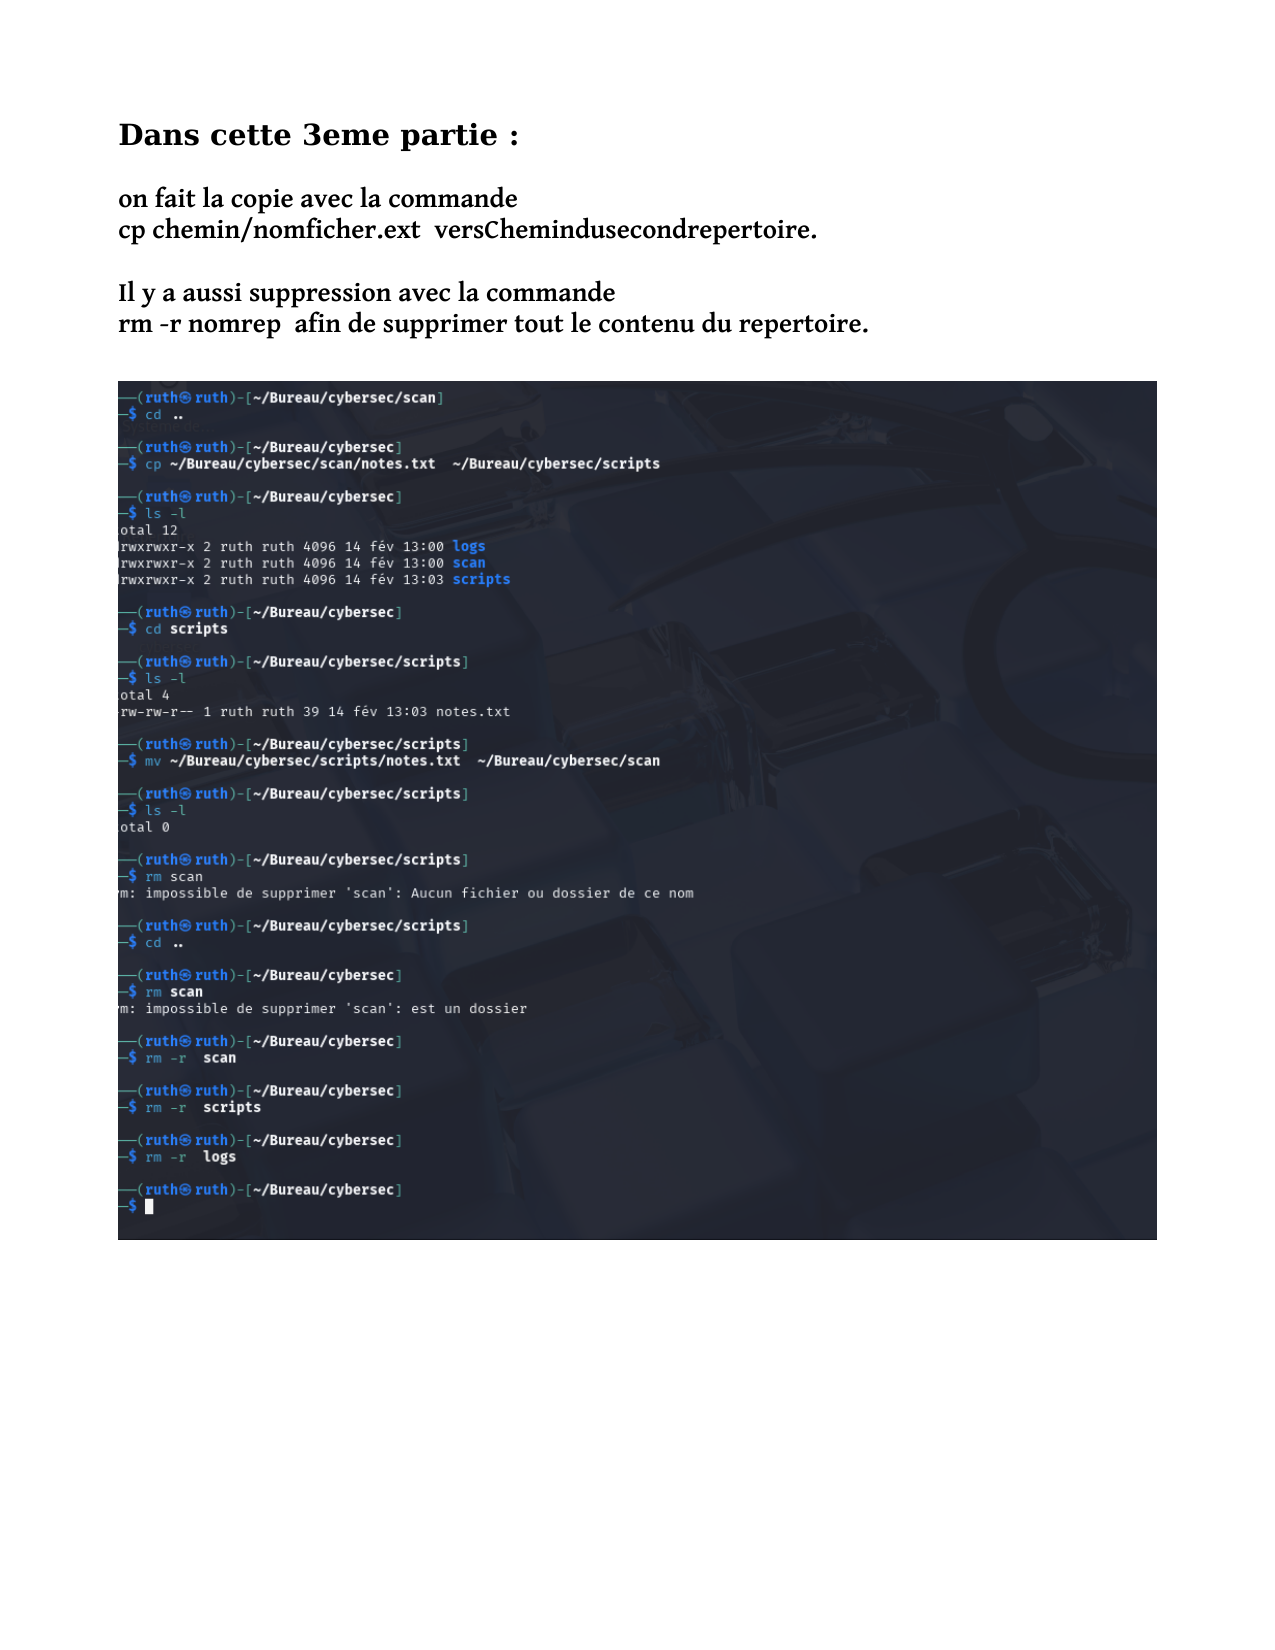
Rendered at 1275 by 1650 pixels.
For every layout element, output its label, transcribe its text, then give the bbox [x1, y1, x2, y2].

text Dans cette 3eme partie : ­ [118, 118, 1157, 152]
picture [118, 381, 1157, 1240]
text cp chemin/nomficher.ext versChemindusecondrepertoire. [118, 215, 1157, 246]
text Il y a aussi suppression avec la commande [118, 278, 1157, 309]
text on fait la copie avec la commande [118, 184, 1157, 215]
text rm -r nomrep afin de supprimer tout le contenu du repertoire. [118, 309, 1157, 341]
